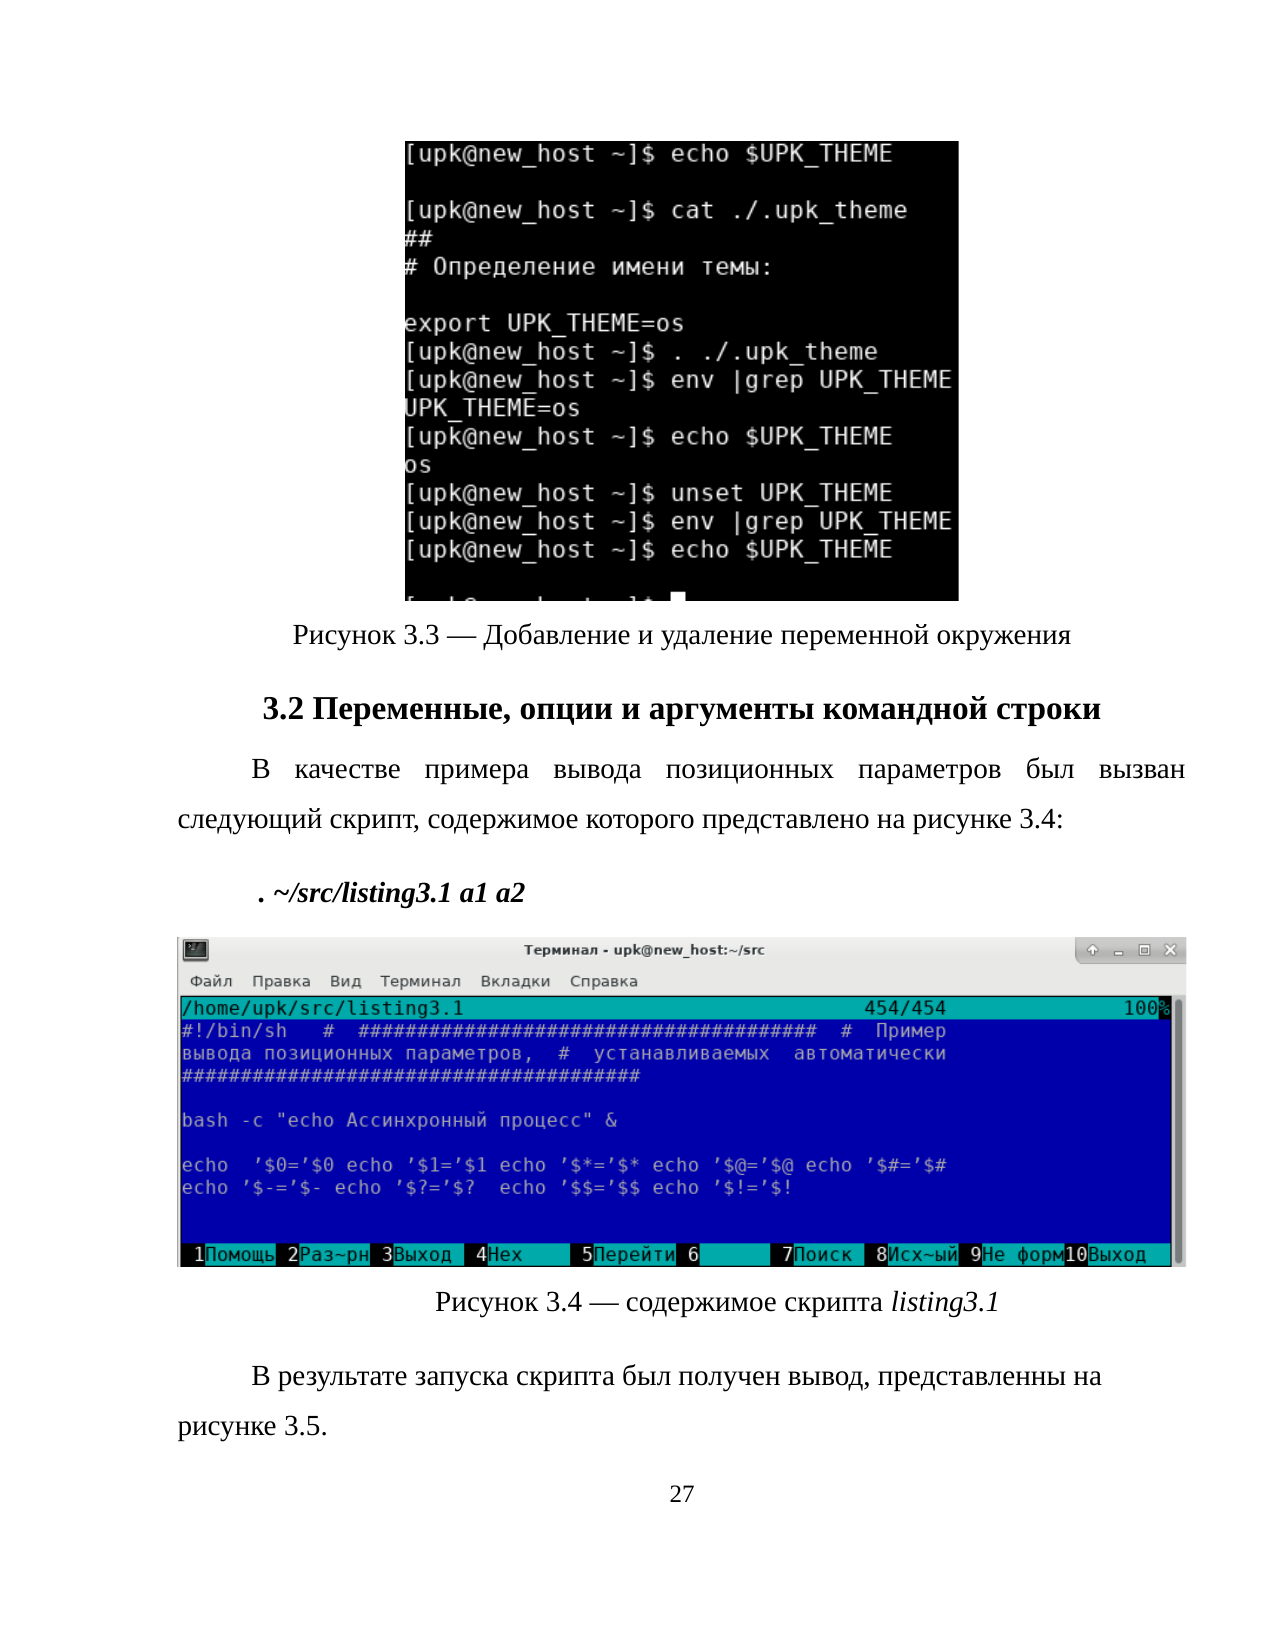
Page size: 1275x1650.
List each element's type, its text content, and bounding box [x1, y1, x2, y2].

picture [177, 937, 1187, 1267]
text . ~/src/listing3.1 a1 a2 [177, 875, 1186, 909]
text Рисунок 3.4 — содержимое скрипта listing3.1 [177, 1267, 1186, 1317]
subtitle 3.2 Переменные, опции и аргументы командной строки [177, 688, 1186, 727]
text В качестве примера вывода позиционных параметров был вызван следующий скрипт, содержимое которого представлено на рисунке 3.4: [177, 751, 1186, 835]
text В результате запуска скрипта был получен вывод, представленны на рисунке 3.5. [177, 1358, 1186, 1442]
text Рисунок 3.3 — Добавление и удаление переменной окружения [177, 142, 1186, 651]
picture [405, 141, 959, 601]
